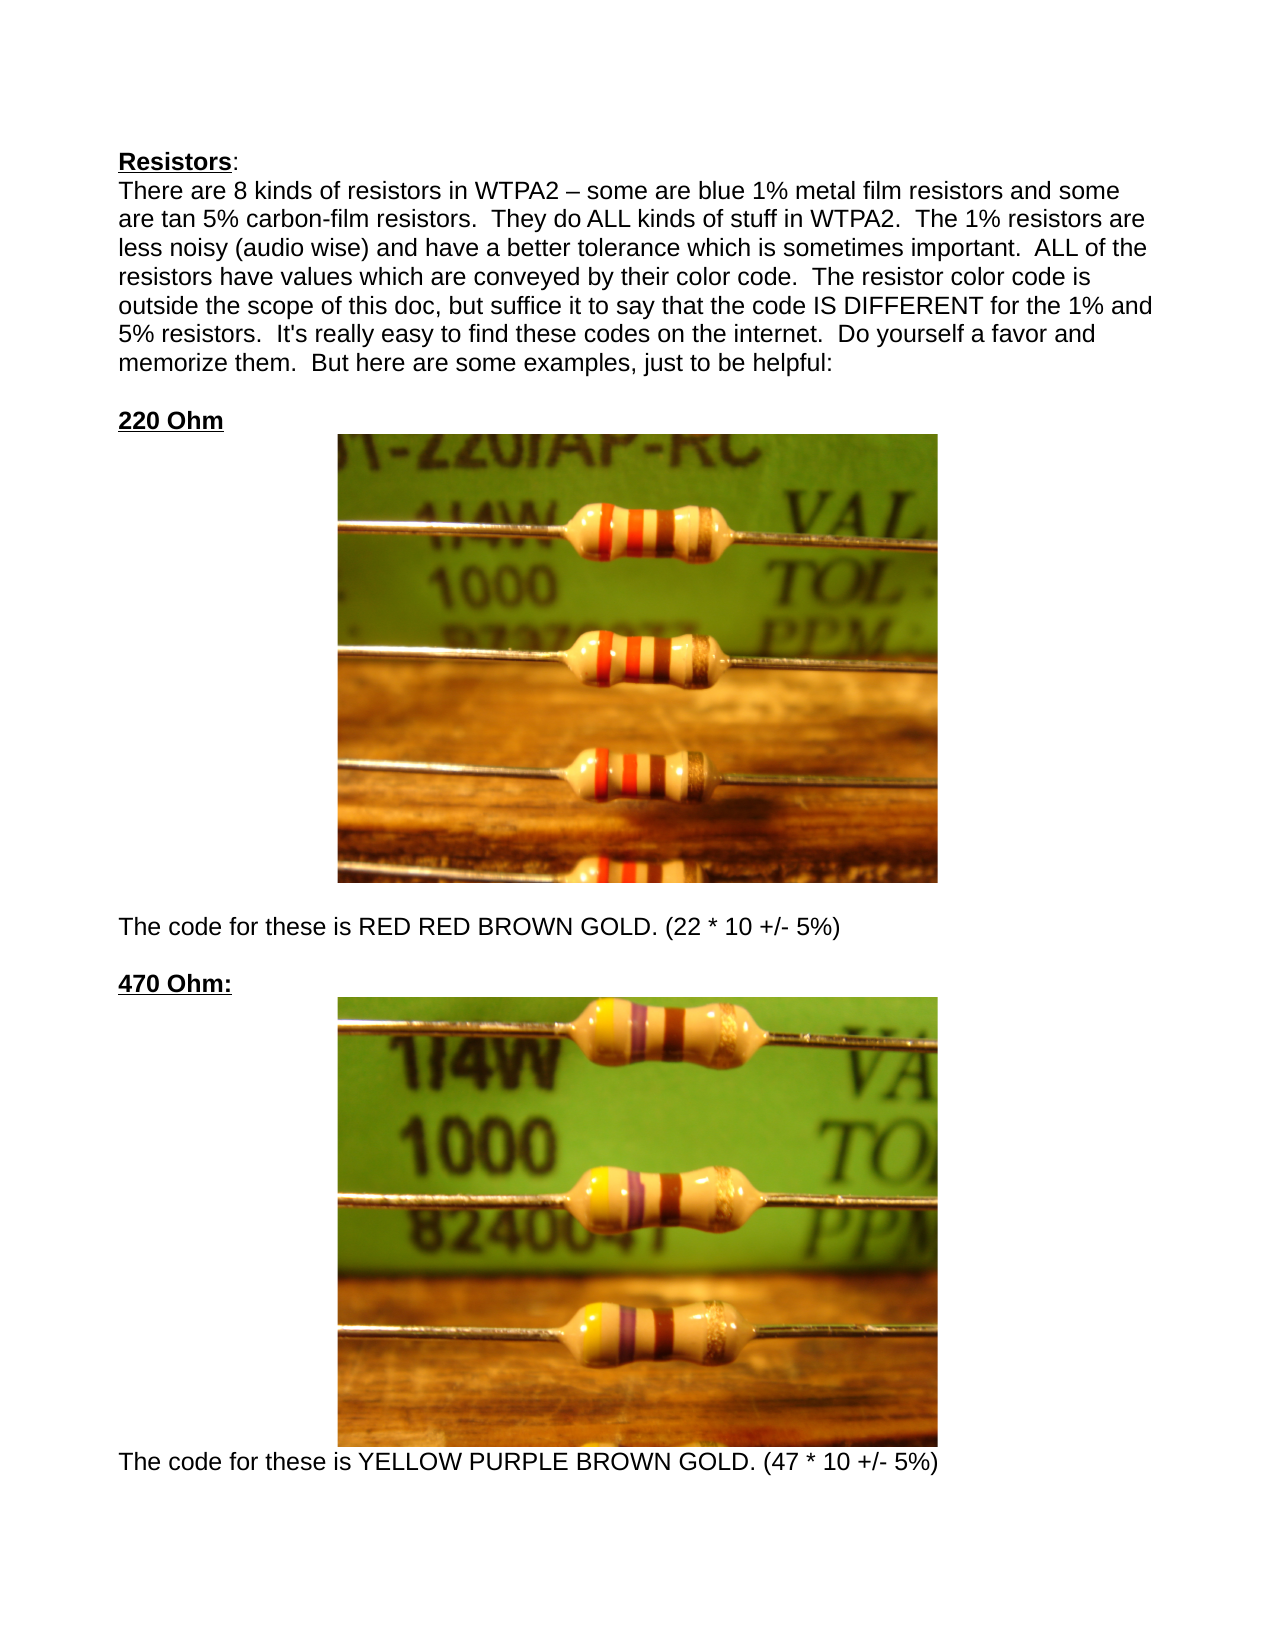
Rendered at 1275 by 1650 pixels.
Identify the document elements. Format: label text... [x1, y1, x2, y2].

text There are 8 kinds of resistors in WTPA2 – some are blue 1% metal film resistors and some are tan 5% carbon-film resistors. They do ALL kinds of stuff in WTPA2. The 1% resistors are less noisy (audio wise) and have a better tolerance which is sometimes important. ALL of the resistors have values which are conveyed by their color code. The resistor color code is outside the scope of this doc, but suffice it to say that the code IS DIFFERENT for the 1% and 5% resistors. It's really easy to find these codes on the internet. Do yourself a favor and memorize them. But here are some examples, just to be helpful: [118, 176, 1157, 377]
picture [337, 997, 938, 1447]
text The code for these is YELLOW PURPLE BROWN GOLD. (47 * 10 +/- 5%) [118, 998, 1157, 1475]
text 470 Ohm: [118, 969, 1157, 998]
text Resistors: [118, 147, 1157, 176]
text 220 Ohm [118, 406, 1157, 434]
picture [337, 434, 938, 883]
text The code for these is RED RED BROWN GOLD. (22 * 10 +/- 5%) [118, 912, 1157, 940]
